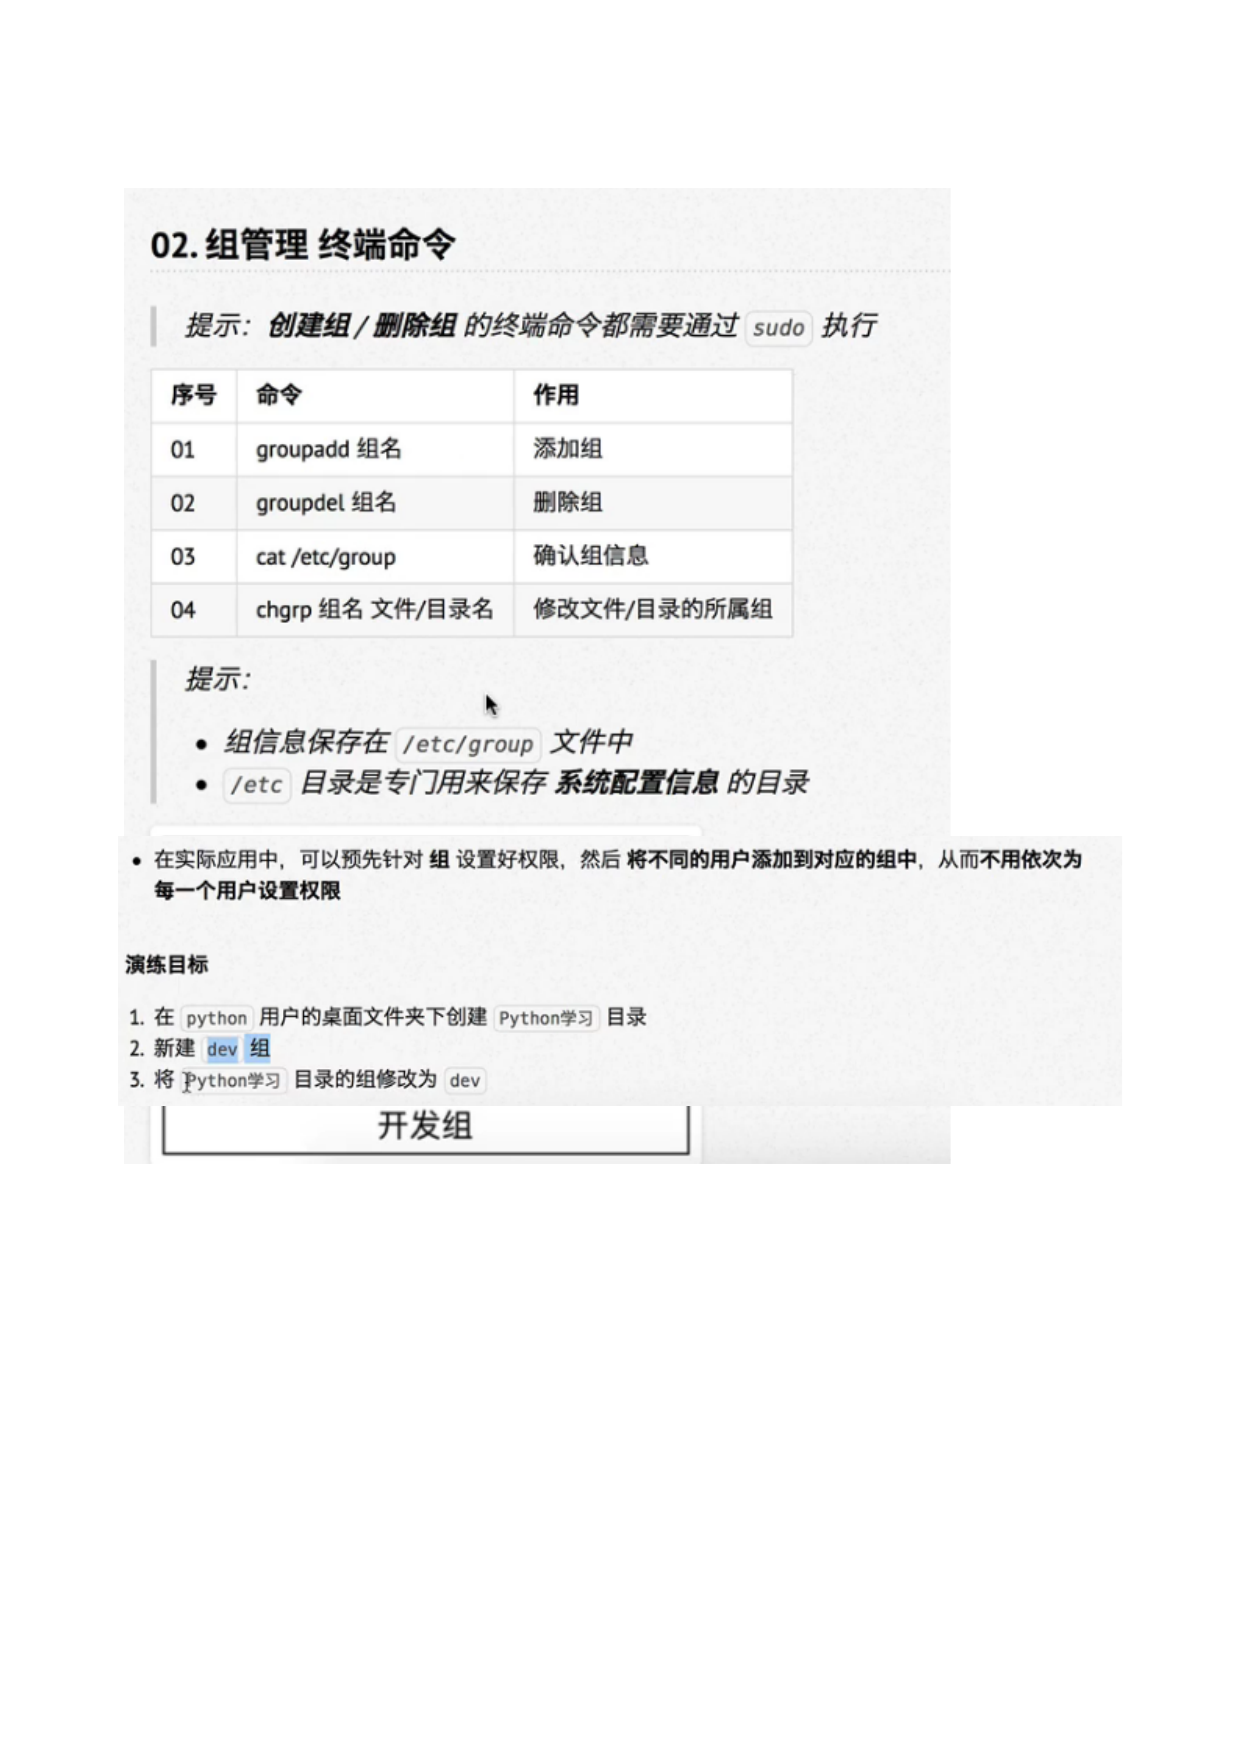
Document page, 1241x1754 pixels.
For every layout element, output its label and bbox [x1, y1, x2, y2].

picture [118, 188, 1123, 1164]
